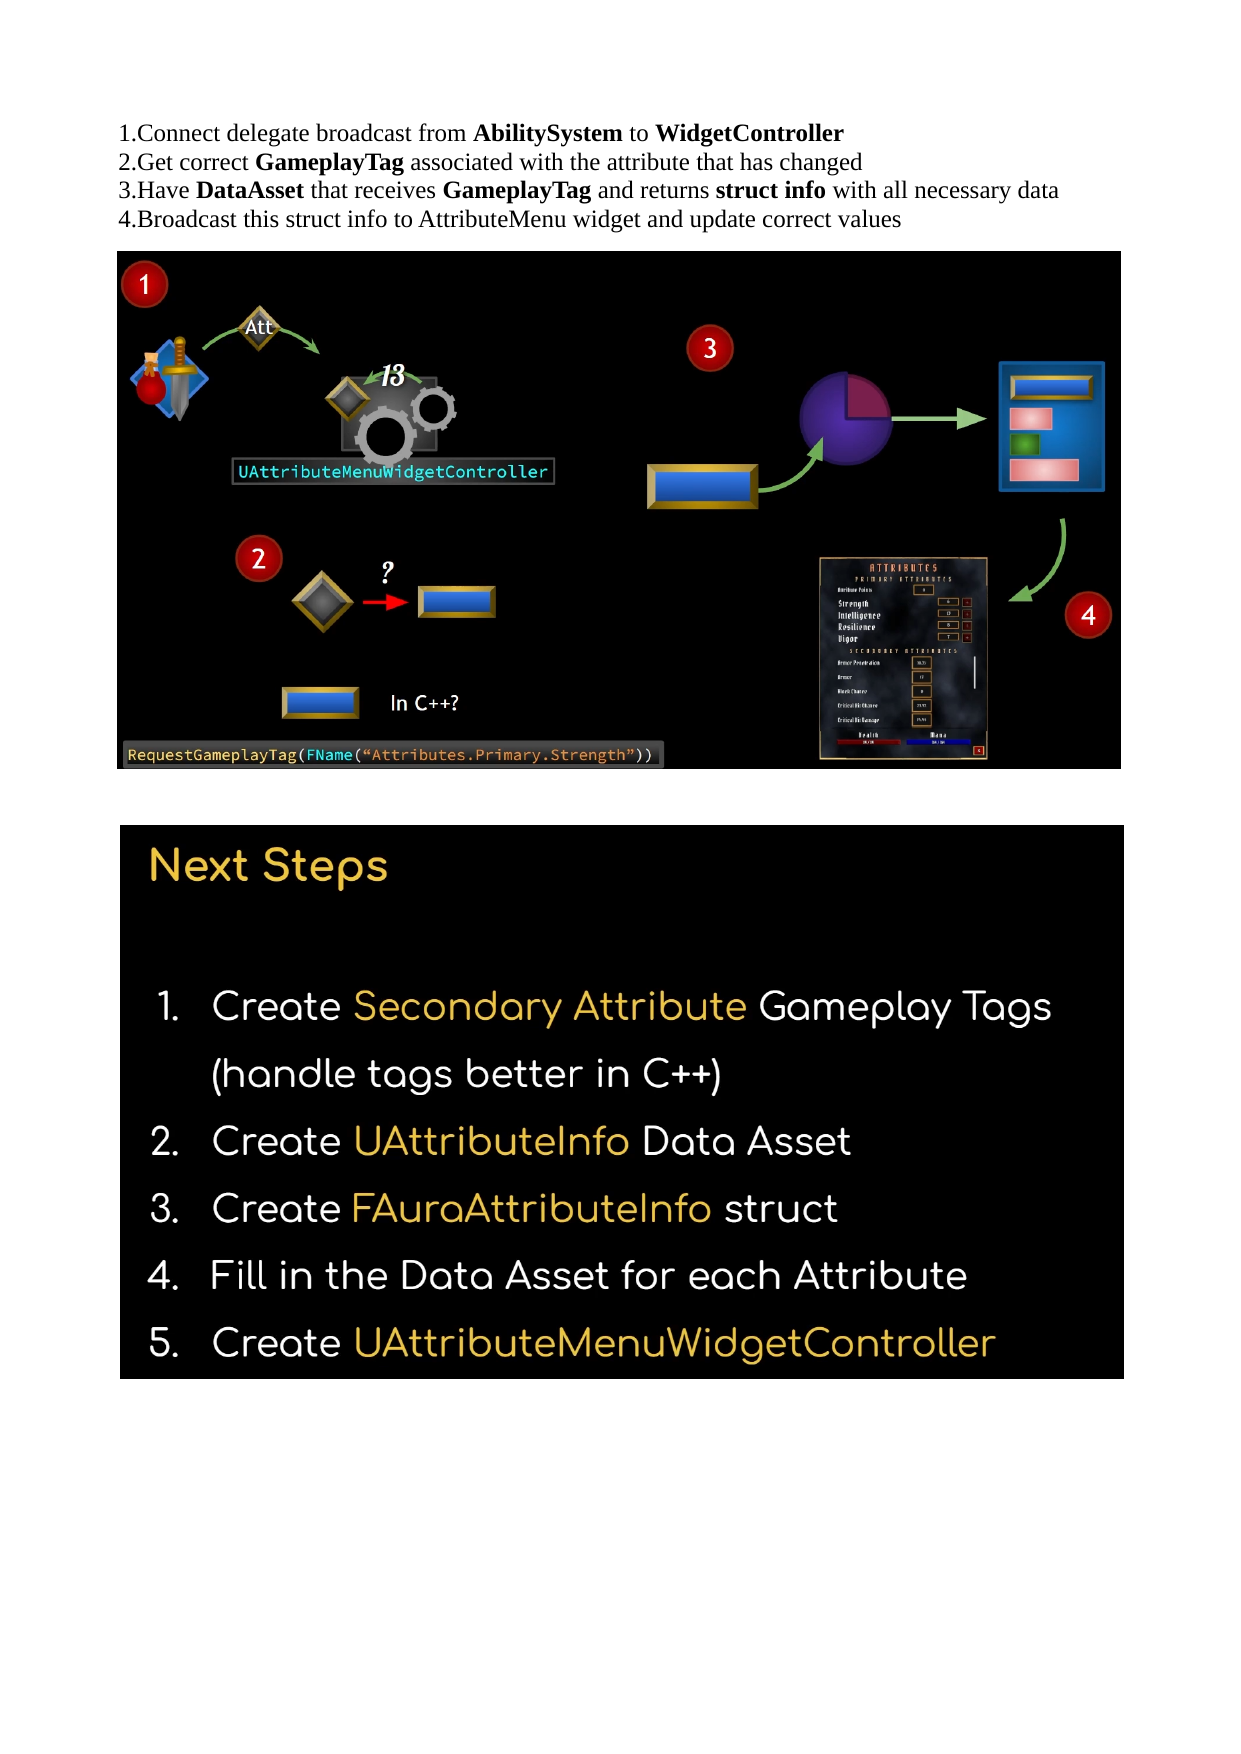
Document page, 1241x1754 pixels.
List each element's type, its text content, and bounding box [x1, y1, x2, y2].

picture [117, 251, 1121, 769]
text 3.Have DataAsset that receives GameplayTag and returns struct info with all necessary data [118, 176, 1122, 204]
picture [120, 825, 1124, 1379]
text 2.Get correct GameplayTag associated with the attribute that has changed [118, 147, 1122, 176]
text 4.Broadcast this struct info to AttributeMenu widget and update correct values [118, 204, 1122, 233]
text 1.Connect delegate broadcast from AbilitySystem to WidgetController [118, 118, 1122, 147]
